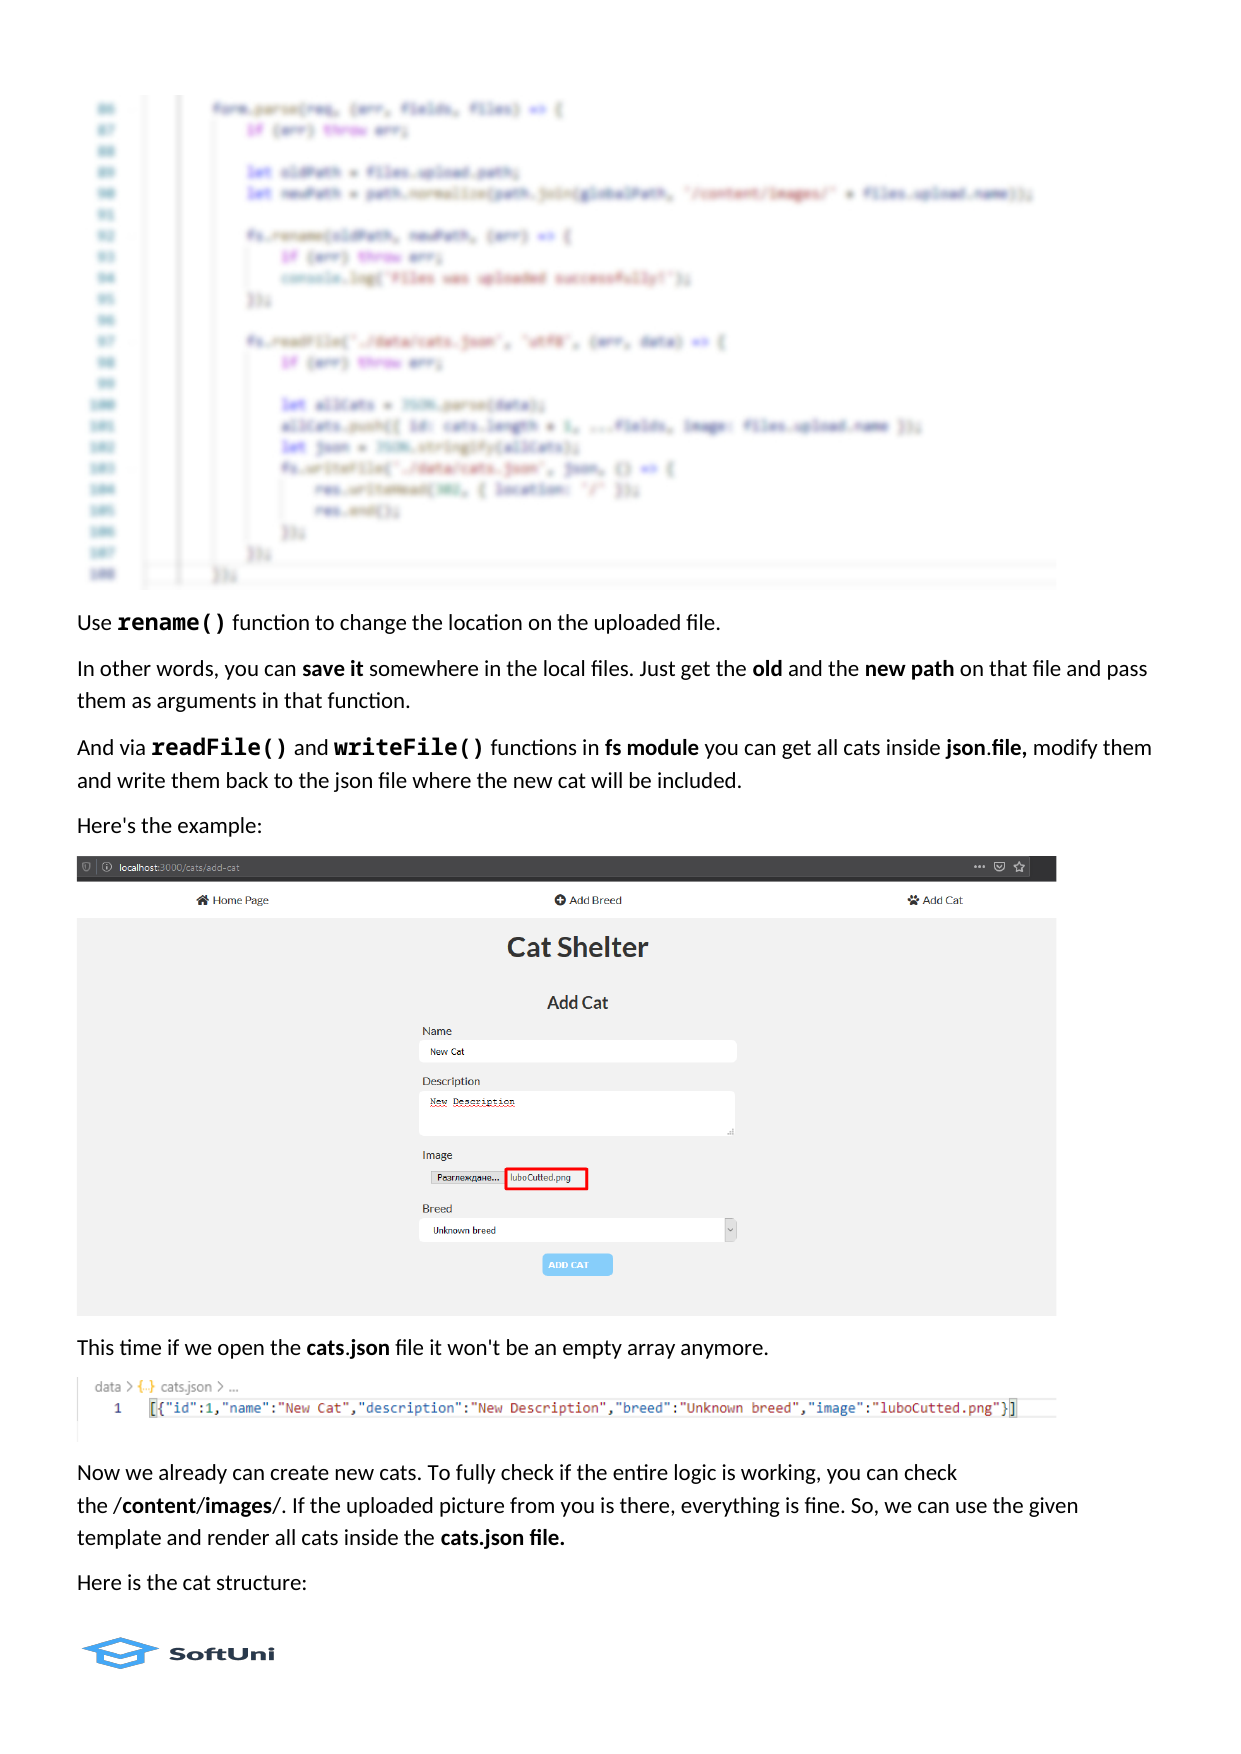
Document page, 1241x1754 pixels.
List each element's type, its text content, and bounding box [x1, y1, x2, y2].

text Use rename() function to change the location on the uploaded file. [77, 606, 1163, 637]
text Now we already can create new cats. To fully check if the entire logic is working, you can check the /content/images/. If the uploaded picture from you is there, everything is fine. So, we can use the given template and render all cats inside the cats.json file. [77, 1458, 1163, 1551]
text This time if we open the cats.json file it won't be an empty array anymore. [77, 1333, 1163, 1361]
picture [76, 1377, 1057, 1442]
text In other words, you can save it somewhere in the local files. Just get the old and the new path on that file and pass them as arguments in that function. [77, 654, 1163, 714]
text Here is the cat structure: [77, 1568, 1163, 1596]
text And via readFile() and writeFile() functions in fs module you can get all cats inside json.file, modify them and write them back to the json file where the new cat will be included. [77, 731, 1163, 795]
text Here's the example: [77, 811, 1163, 839]
picture [75, 1635, 281, 1672]
picture [76, 856, 1057, 1316]
picture [76, 95, 1057, 590]
